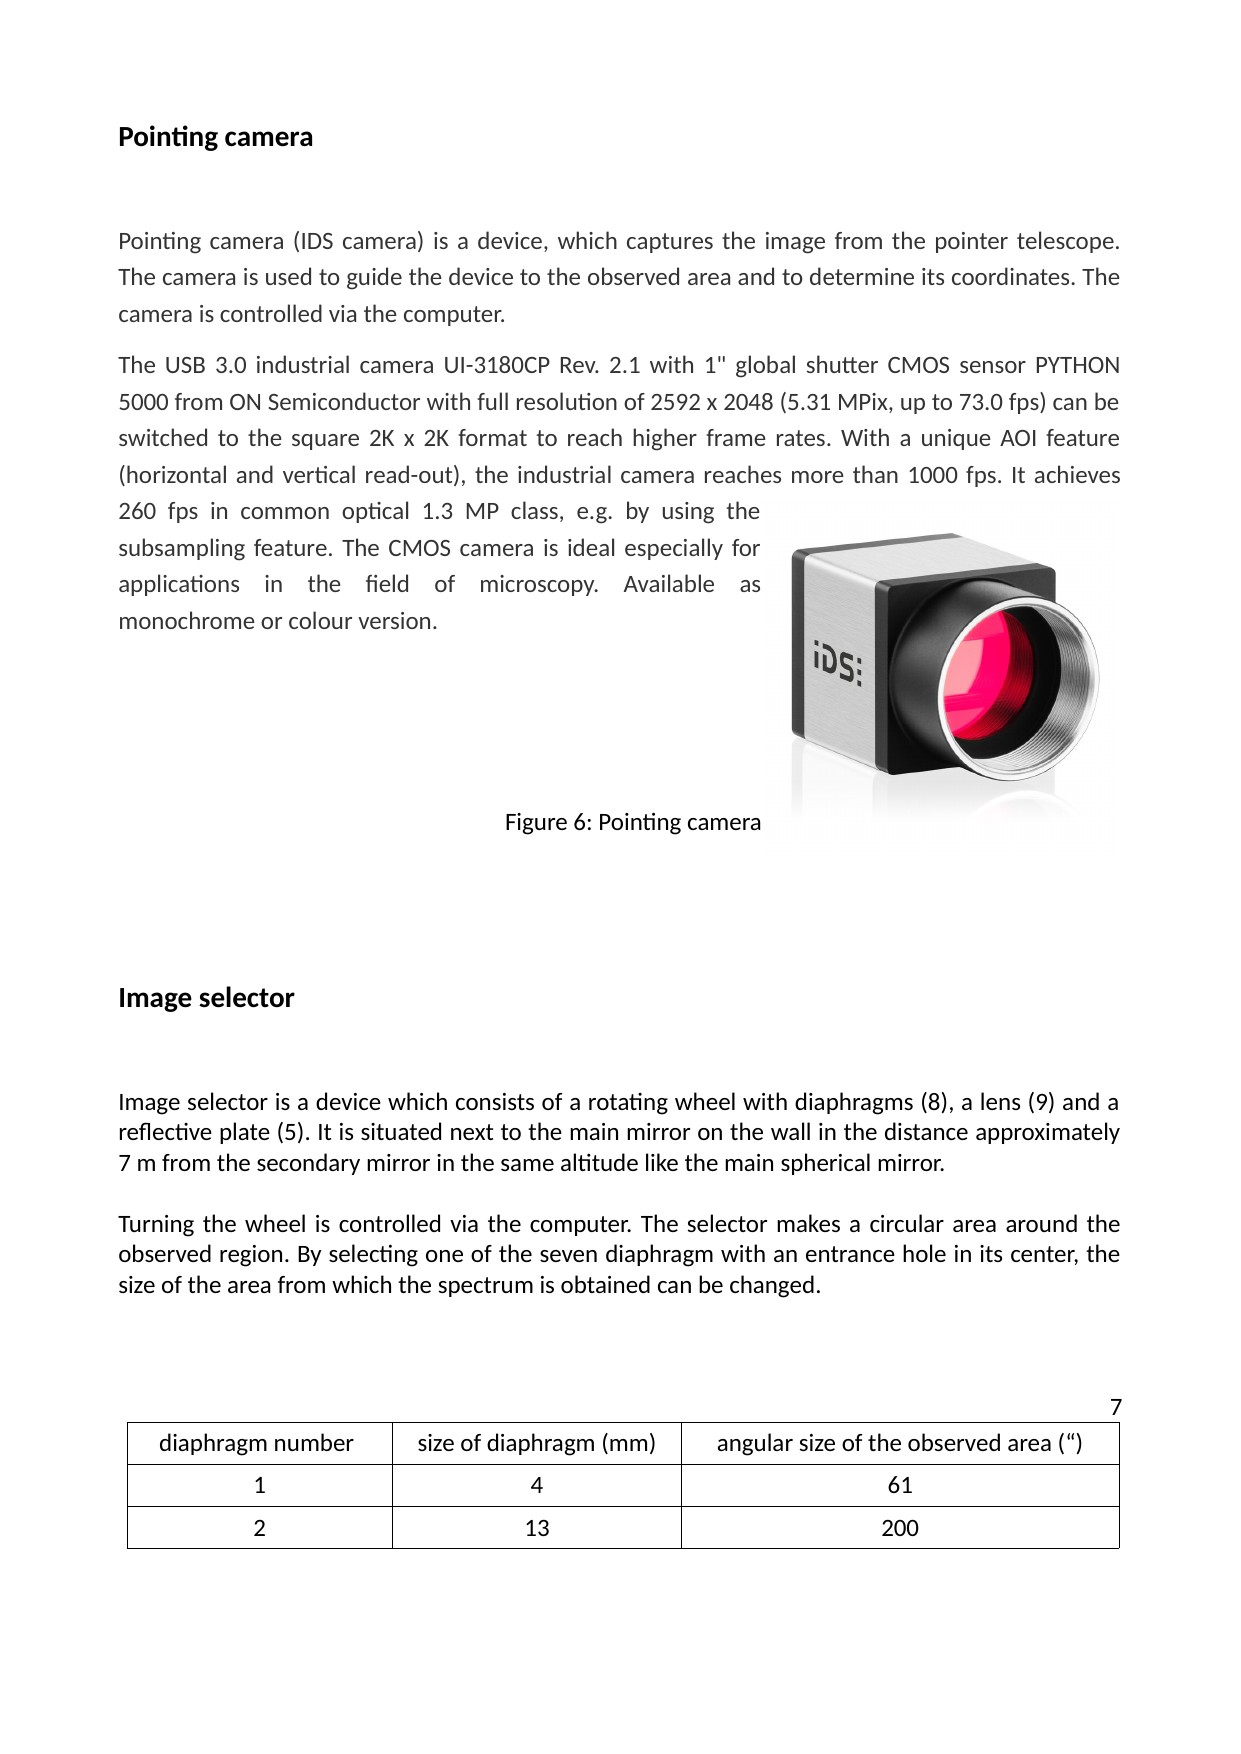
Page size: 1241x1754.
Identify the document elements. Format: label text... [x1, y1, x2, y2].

table_header angular size of the observed area (“) [682, 1423, 1119, 1464]
table_header size of diaphragm (mm) [393, 1423, 681, 1464]
text Figure 6: Pointing camera [118, 806, 762, 837]
text Image selector [118, 979, 1122, 1015]
text Turning the wheel is controlled via the computer. The selector makes a circular area around the observed region. By selecting one of the seven diaphragm with an entrance hole in its center, the size of the area from which the spectrum is obtained can be changed. [118, 1208, 1122, 1299]
text 7 [118, 1391, 1122, 1422]
text The USB 3.0 industrial camera UI-3180CP Rev. 2.1 with 1" global shutter CMOS sensor PYTHON 5000 from ON Semiconductor with full resolution of 2592 x 2048 (5.31 MPix, up to 73.0 fps) can be switched to the square 2K x 2K format to reach higher frame rates. With a unique AOI feature (horizontal and vertical read-out), the industrial camera reaches more than 1000 fps. It achieves 260 fps in common optical 1.3 MP class, e.g. by using the subsampling feature. The CMOS camera is ideal especially for applications in the field of microscopy. Available as monochrome or colour version. [118, 349, 1122, 636]
table_cell 1 [128, 1465, 392, 1506]
text Image selector is a device which consists of a rotating wheel with diaphragms (8), a lens (9) and a reflective plate (5). It is situated next to the main mirror on the wall in the distance approximately 7 m from the secondary mirror in the same altitude like the main spherical mirror. [118, 1086, 1122, 1177]
table_cell 61 [682, 1465, 1119, 1506]
text Pointing camera (IDS camera) is a device, which captures the image from the pointer telescope. The camera is used to guide the device to the observed area and to determine its coordinates. The camera is controlled via the computer. [118, 225, 1122, 329]
text Pointing camera [118, 118, 1122, 154]
picture [762, 499, 1118, 856]
table_cell 13 [393, 1507, 681, 1548]
table_cell 200 [682, 1507, 1119, 1548]
table_header diaphragm number [128, 1423, 392, 1464]
table_cell 2 [128, 1507, 392, 1548]
table_cell 4 [393, 1465, 681, 1506]
